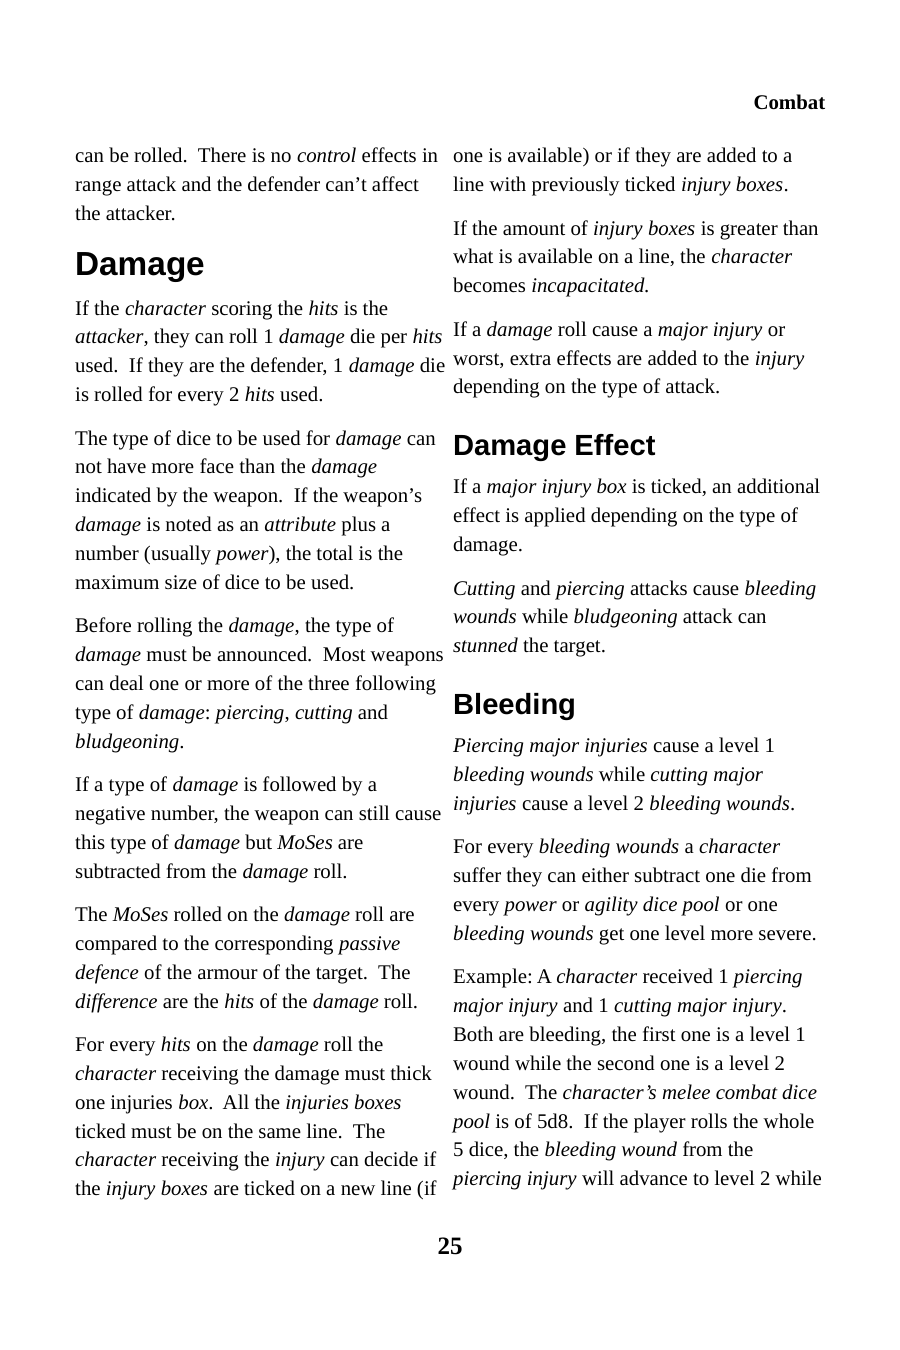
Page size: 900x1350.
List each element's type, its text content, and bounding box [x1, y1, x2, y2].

text Before rolling the damage, the type of damage must be announced. Most weapons can deal one or more of the three following type of damage: piercing, cutting and bludgeoning. [75, 613, 447, 753]
text If the character scoring the hits is the attacker, they can roll 1 damage die per hits used. If they are the defender, 1 damage die is rolled for every 2 hits used. [75, 295, 447, 406]
text For every hits on the damage roll the character receiving the damage must thick one injuries box. All the injuries boxes ticked must be on the same line. The character receiving the injury can decide if the injury boxes are ticked on a new line (if [75, 1032, 447, 1200]
text For every bleeding wounds a character suffer they can either subtract one die from every power or agility dice pool or one bleeding wounds get one level more severe. [453, 834, 825, 945]
subtitle Damage [75, 244, 447, 283]
text Cutting and piercing attacks cause bleeding wounds while bludgeoning attack can stunned the target. [453, 576, 825, 657]
text can be rolled. There is no control effects in range attack and the defender can’t affect the attacker. [75, 143, 447, 225]
text If the amount of injury boxes is greater than what is available on a line, the character becomes incapacitated. [453, 216, 825, 297]
text If a major injury box is ticked, an additional effect is applied depending on the type of damage. [453, 474, 825, 556]
text If a damage roll cause a major injury or worst, extra effects are added to the injury depending on the type of attack. [453, 317, 825, 398]
text The type of dice to be used for damage can not have more face than the damage indicated by the weapon. If the weapon’s damage is noted as an attribute plus a number (usually power), the total is the maximum size of dice to be used. [75, 425, 447, 594]
text Example: A character received 1 piercing major injury and 1 cutting major injury. Both are bleeding, the first one is a level 1 wound while the second one is a level 2 wound. The character’s melee combat dice pool is of 5d8. If the player rolls the whole 5 dice, the bleeding wound from the piercing injury will advance to level 2 while [453, 964, 825, 1190]
subtitle Damage Effect [453, 428, 825, 462]
text If a type of damage is followed by a negative number, the weapon can still cause this type of damage but MoSes are subtracted from the damage roll. [75, 772, 447, 883]
text Piercing major injuries cause a level 1 bleeding wounds while cutting major injuries cause a level 2 bleeding wounds. [453, 733, 825, 815]
text The MoSes rolled on the damage roll are compared to the corresponding passive defence of the armour of the target. The difference are the hits of the damage roll. [75, 902, 447, 1013]
text one is available) or if they are added to a line with previously ticked injury boxes. [453, 143, 825, 196]
subtitle Bleeding [453, 687, 825, 721]
